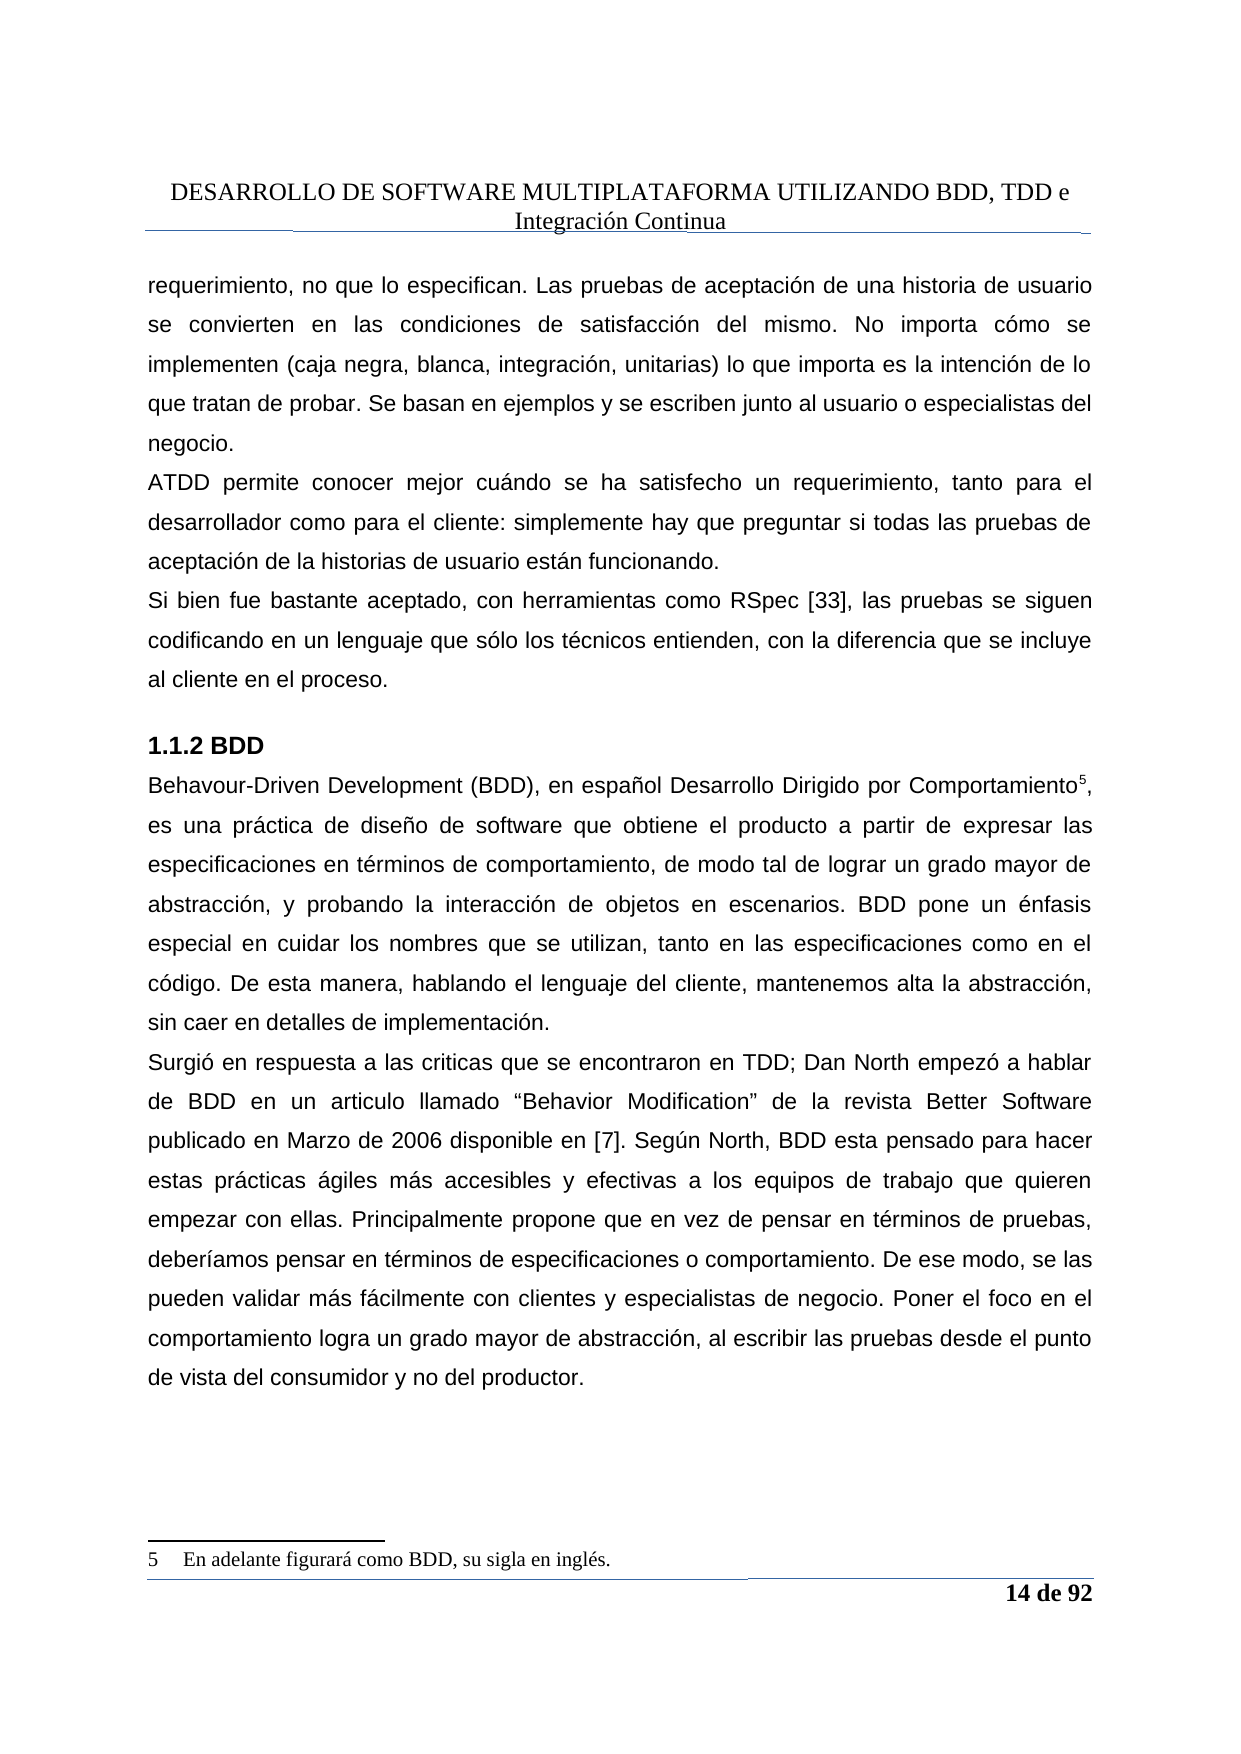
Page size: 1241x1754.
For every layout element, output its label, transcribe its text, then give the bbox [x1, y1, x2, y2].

subtitle 1.1.2 BDD [148, 731, 1093, 760]
text Behavour-Driven Development (BDD), en español Desarrollo Dirigido por Comportamiento, es una práctica de diseño de software que obtiene el producto a partir de expresar las especificaciones en términos de comportamiento, de modo tal de lograr un grado mayor de abstracción, y probando la interacción de objetos en escenarios. BDD pone un énfasis especial en cuidar los nombres que se utilizan, tanto en las especificaciones como en el código. De esta manera, hablando el lenguaje del cliente, mantenemos alta la abstracción, sin caer en detalles de implementación. [148, 772, 1093, 1035]
text ATDD permite conocer mejor cuándo se ha satisfecho un requerimiento, tanto para el desarrollador como para el cliente: simplemente hay que preguntar si todas las pruebas de aceptación de la historias de usuario están funcionando. [148, 469, 1093, 574]
text Si bien fue bastante aceptado, con herramientas como RSpec [33], las pruebas se siguen codificando en un lenguaje que sólo los técnicos entienden, con la diferencia que se incluye al cliente en el proceso. [148, 587, 1093, 693]
text En adelante figurará como BDD, su sigla en inglés. [148, 1547, 1093, 1571]
text Surgió en respuesta a las criticas que se encontraron en TDD; Dan North empezó a hablar de BDD en un articulo llamado “Behavior Modification” de la revista Better Software publicado en Marzo de 2006 disponible en [7]. Según North, BDD esta pensado para hacer estas prácticas ágiles más accesibles y efectivas a los equipos de trabajo que quieren empezar con ellas. Principalmente propone que en vez de pensar en términos de pruebas, deberíamos pensar en términos de especificaciones o comportamiento. De ese modo, se las pueden validar más fácilmente con clientes y especialistas de negocio. Poner el foco en el comportamiento logra un grado mayor de abstracción, al escribir las pruebas desde el punto de vista del consumidor y no del productor. [148, 1048, 1093, 1391]
text requerimiento, no que lo especifican. Las pruebas de aceptación de una historia de usuario se convierten en las condiciones de satisfacción del mismo. No importa cómo se implementen (caja negra, blanca, integración, unitarias) lo que importa es la intención de lo que tratan de probar. Se basan en ejemplos y se escriben junto al usuario o especialistas del negocio. [148, 272, 1093, 456]
